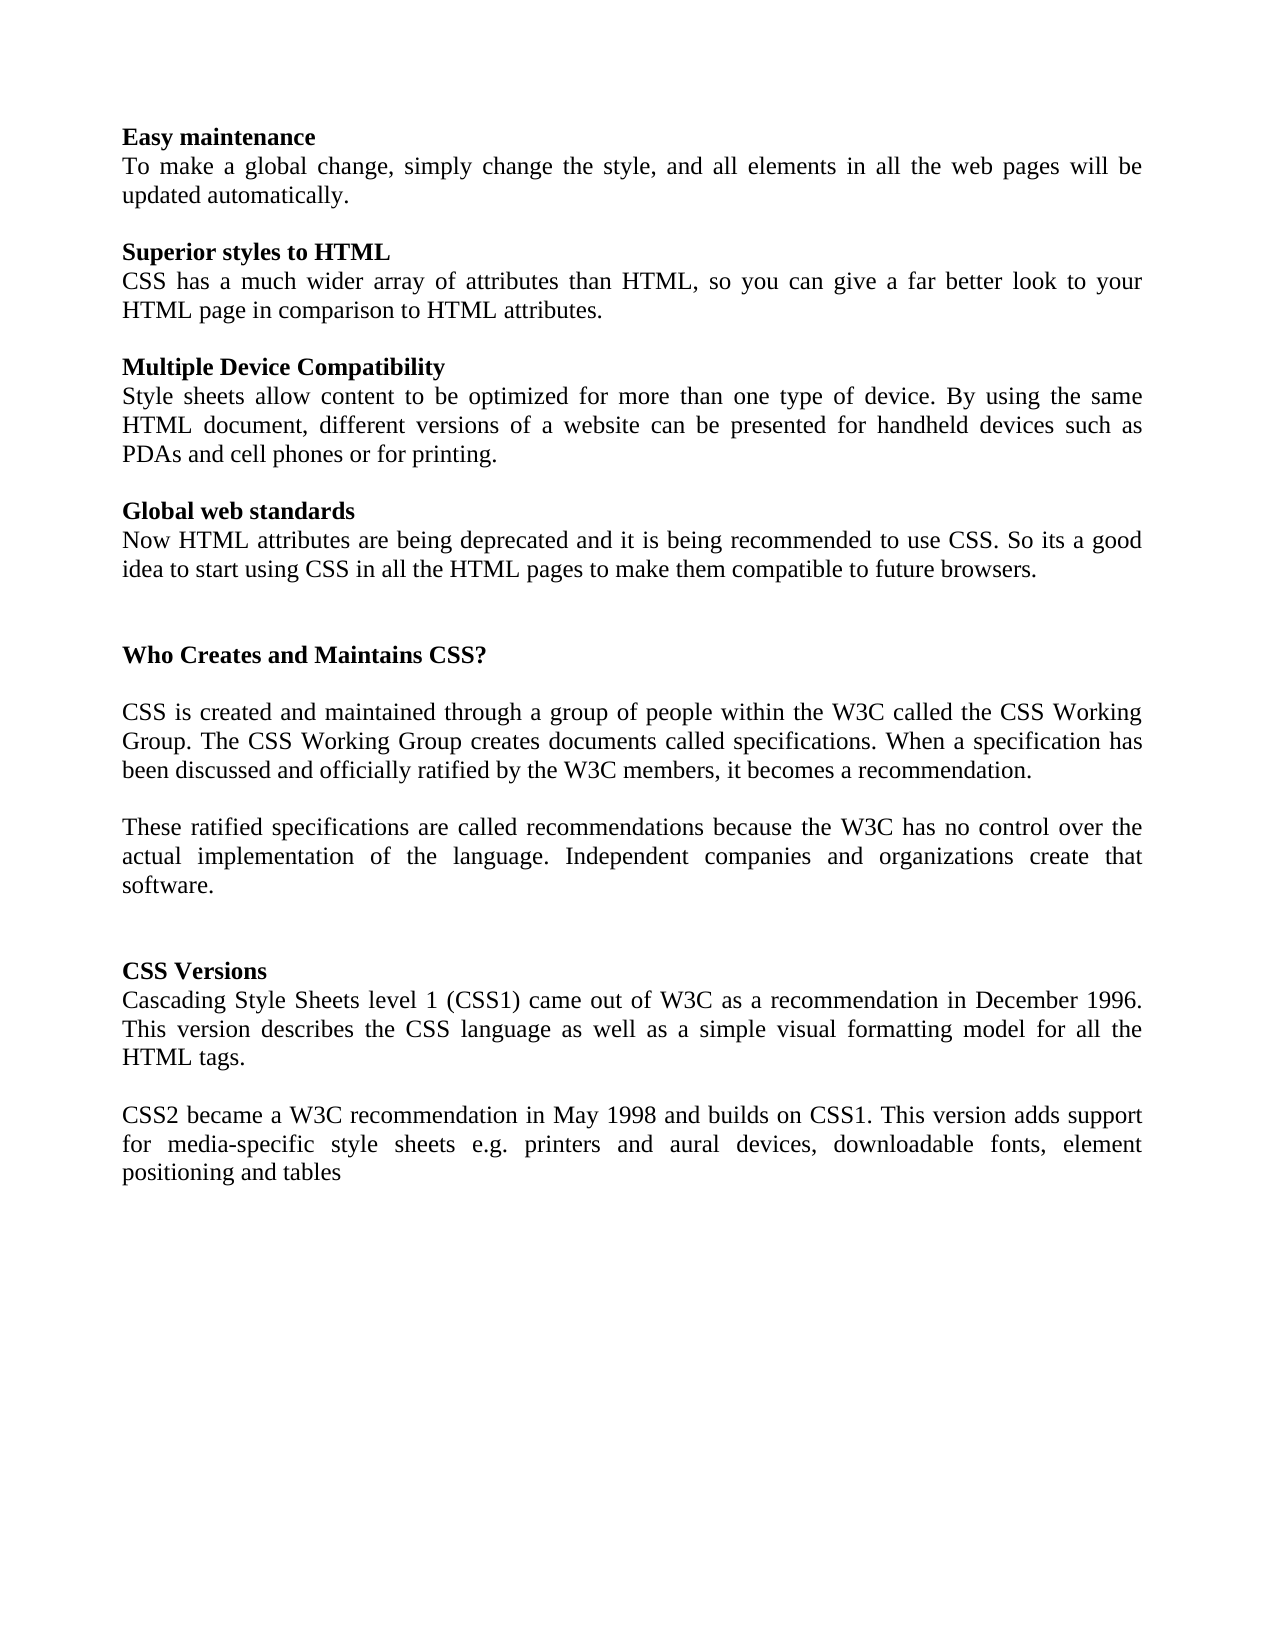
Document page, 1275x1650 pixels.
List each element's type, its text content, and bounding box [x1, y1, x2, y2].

text Easy maintenance [122, 122, 1144, 151]
text To make a global change, simply change the style, and all elements in all the web pages will be updated automatically. [122, 151, 1144, 209]
text Superior styles to HTML [122, 237, 1144, 266]
text CSS Versions [122, 956, 1144, 985]
text Style sheets allow content to be optimized for more than one type of device. By using the same HTML document, different versions of a website can be presented for handheld devices such as PDAs and cell phones or for printing. [122, 381, 1144, 467]
text CSS has a much wider array of attributes than HTML, so you can give a far better look to your HTML page in comparison to HTML attributes. [122, 266, 1144, 324]
text Who Creates and Maintains CSS? [122, 640, 1144, 669]
text CSS2 became a W3C recommendation in May 1998 and builds on CSS1. This version adds support for media-specific style sheets e.g. printers and aural devices, downloadable fonts, element positioning and tables [122, 1100, 1144, 1186]
text Multiple Device Compatibility [122, 352, 1144, 381]
text CSS is created and maintained through a group of people within the W3C called the CSS Working Group. The CSS Working Group creates documents called specifications. When a specification has been discussed and officially ratified by the W3C members, it becomes a recommendation. [122, 697, 1144, 784]
text Now HTML attributes are being deprecated and it is being recommended to use CSS. So its a good idea to start using CSS in all the HTML pages to make them compatible to future browsers. [122, 525, 1144, 582]
text Global web standards [122, 496, 1144, 525]
text These ratified specifications are called recommendations because the W3C has no control over the actual implementation of the language. Independent companies and organizations create that software. [122, 812, 1144, 899]
text Cascading Style Sheets level 1 (CSS1) came out of W3C as a recommendation in December 1996. This version describes the CSS language as well as a simple visual formatting model for all the HTML tags. [122, 985, 1144, 1071]
